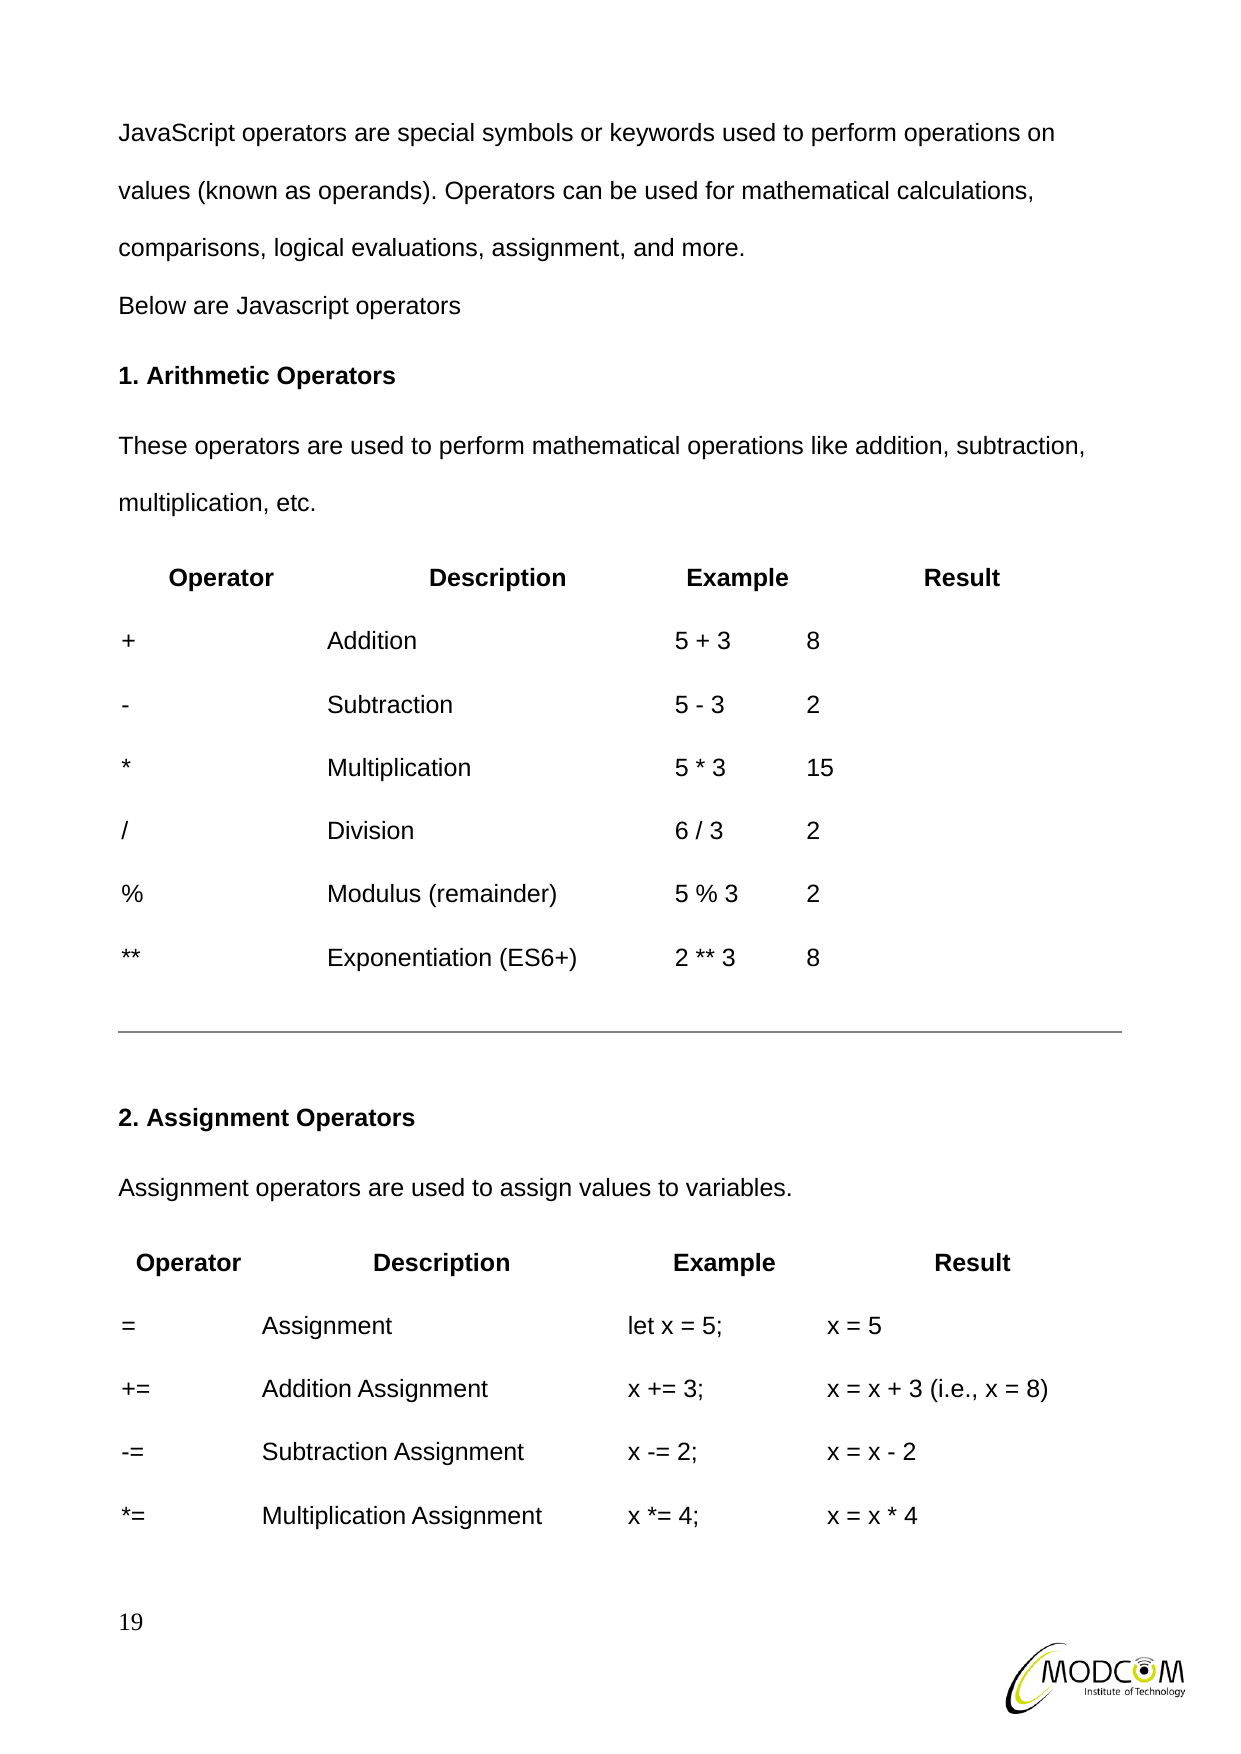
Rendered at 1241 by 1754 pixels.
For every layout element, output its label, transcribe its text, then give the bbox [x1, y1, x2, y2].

table_cell Addition [324, 624, 672, 687]
table_header Result [824, 1245, 1121, 1308]
table_cell Multiplication Assignment [259, 1498, 625, 1561]
table_cell + [118, 624, 324, 687]
table_cell x *= 4; [625, 1498, 824, 1561]
subtitle 1. Arithmetic Operators [118, 361, 1122, 389]
table_cell 15 [803, 750, 1121, 813]
table_cell Subtraction [324, 687, 672, 750]
table_cell 2 [803, 876, 1121, 939]
table_cell x += 3; [625, 1371, 824, 1434]
subtitle 2. Assignment Operators [118, 1103, 1122, 1131]
table_cell 5 * 3 [672, 750, 803, 813]
table_cell % [118, 876, 324, 939]
table_cell = [118, 1308, 259, 1371]
text Assignment operators are used to assign values to variables. [118, 1173, 1122, 1201]
table_cell 5 + 3 [672, 624, 803, 687]
table_cell Exponentiation (ES6+) [324, 940, 672, 1003]
table_cell 6 / 3 [672, 813, 803, 876]
table_header Operator [118, 1245, 259, 1308]
table_cell 2 ** 3 [672, 940, 803, 1003]
table_cell Addition Assignment [259, 1371, 625, 1434]
table_cell Subtraction Assignment [259, 1435, 625, 1498]
table_cell 8 [803, 624, 1121, 687]
table_cell x = x + 3 (i.e., x = 8) [824, 1371, 1121, 1434]
picture [997, 1626, 1191, 1718]
table_header Description [324, 560, 672, 623]
table_header Example [672, 560, 803, 623]
text These operators are used to perform mathematical operations like addition, subtraction, multiplication, etc. [118, 431, 1122, 517]
table_header Description [259, 1245, 625, 1308]
table_cell Assignment [259, 1308, 625, 1371]
table_header Result [803, 560, 1121, 623]
text JavaScript operators are special symbols or keywords used to perform operations on values (known as operands). Operators can be used for mathematical calculations, comparisons, logical evaluations, assignment, and more. [118, 118, 1122, 262]
table_cell Division [324, 813, 672, 876]
table_cell += [118, 1371, 259, 1434]
table_cell *= [118, 1498, 259, 1561]
table_cell / [118, 813, 324, 876]
table_cell 5 % 3 [672, 876, 803, 939]
table_cell 2 [803, 687, 1121, 750]
table_cell 2 [803, 813, 1121, 876]
table_cell - [118, 687, 324, 750]
text Below are Javascript operators [118, 291, 1122, 319]
table_cell * [118, 750, 324, 813]
table_cell x = x * 4 [824, 1498, 1121, 1561]
table_cell -= [118, 1435, 259, 1498]
table_cell 8 [803, 940, 1121, 1003]
table_cell Modulus (remainder) [324, 876, 672, 939]
table_cell x = x - 2 [824, 1435, 1121, 1498]
table_cell x -= 2; [625, 1435, 824, 1498]
table_cell 5 - 3 [672, 687, 803, 750]
table_cell let x = 5; [625, 1308, 824, 1371]
table_cell x = 5 [824, 1308, 1121, 1371]
table_header Example [625, 1245, 824, 1308]
table_header Operator [118, 560, 324, 623]
table_cell Multiplication [324, 750, 672, 813]
table_cell ** [118, 940, 324, 1003]
